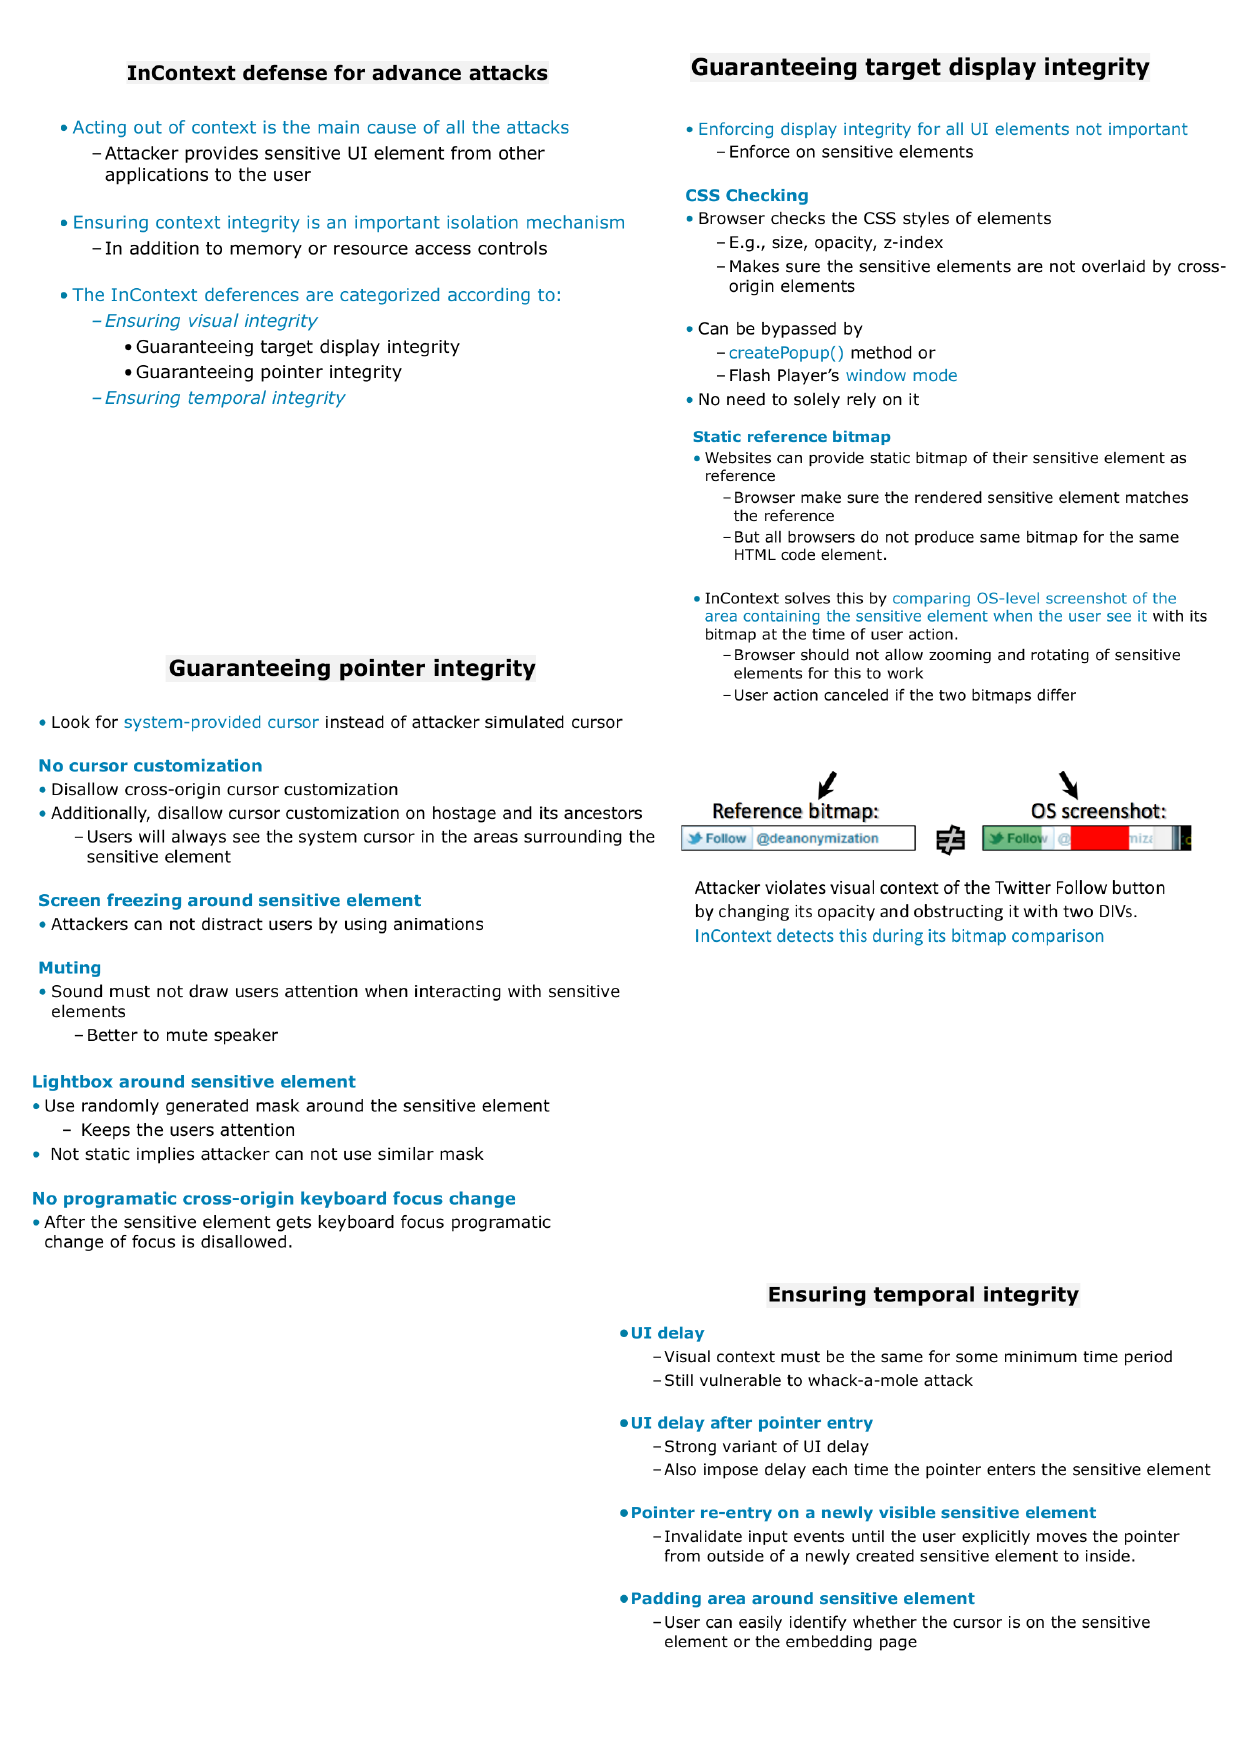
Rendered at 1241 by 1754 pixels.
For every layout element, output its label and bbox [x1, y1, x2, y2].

picture [766, 1283, 1081, 1308]
picture [692, 427, 1214, 706]
picture [690, 53, 1151, 82]
picture [681, 771, 1192, 947]
picture [618, 1320, 1213, 1653]
picture [30, 1071, 552, 1254]
picture [126, 61, 549, 84]
picture [61, 118, 627, 410]
picture [165, 655, 536, 682]
picture [683, 119, 1226, 408]
picture [35, 712, 657, 1047]
